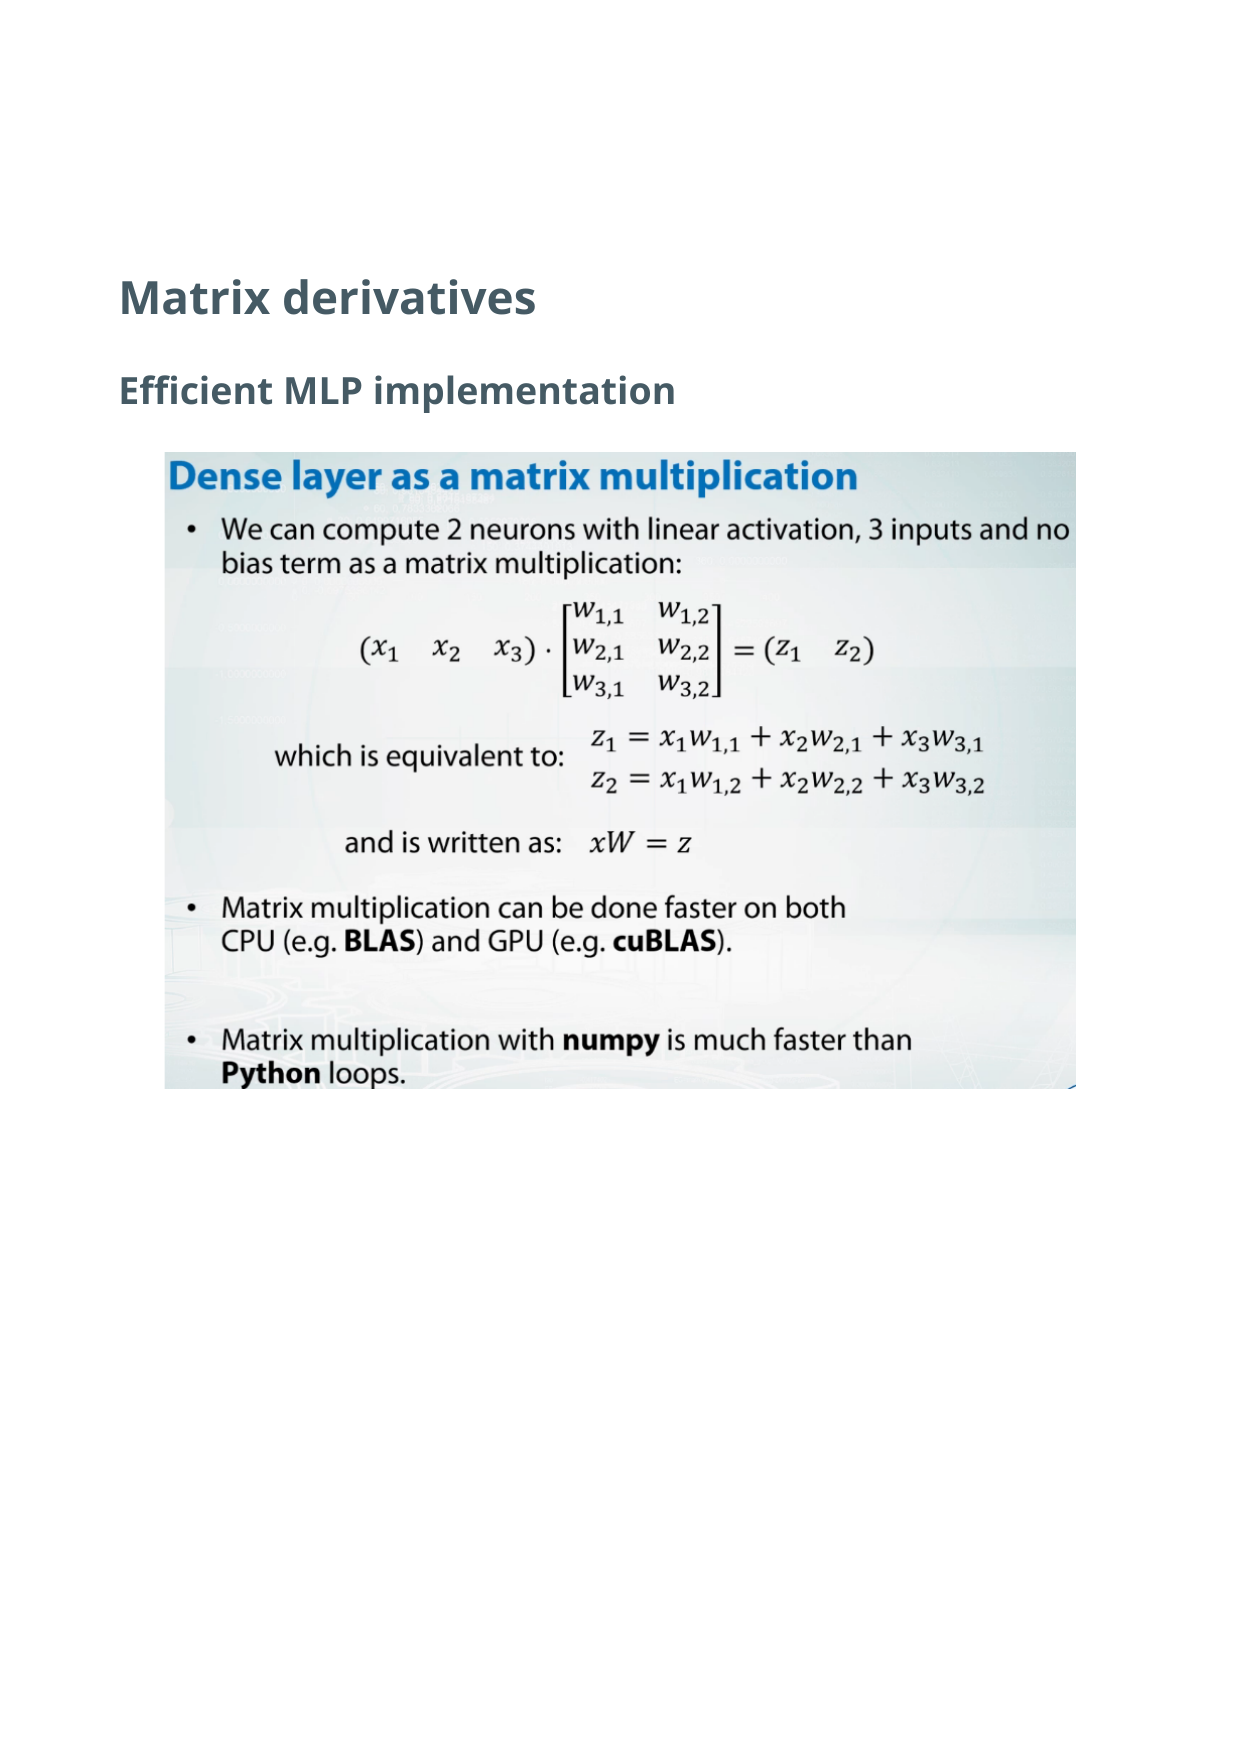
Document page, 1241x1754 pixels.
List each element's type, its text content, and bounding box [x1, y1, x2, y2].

subtitle Efficient MLP implementation [118, 364, 1122, 415]
picture [164, 452, 1076, 1089]
subtitle Matrix derivatives [118, 265, 1122, 328]
